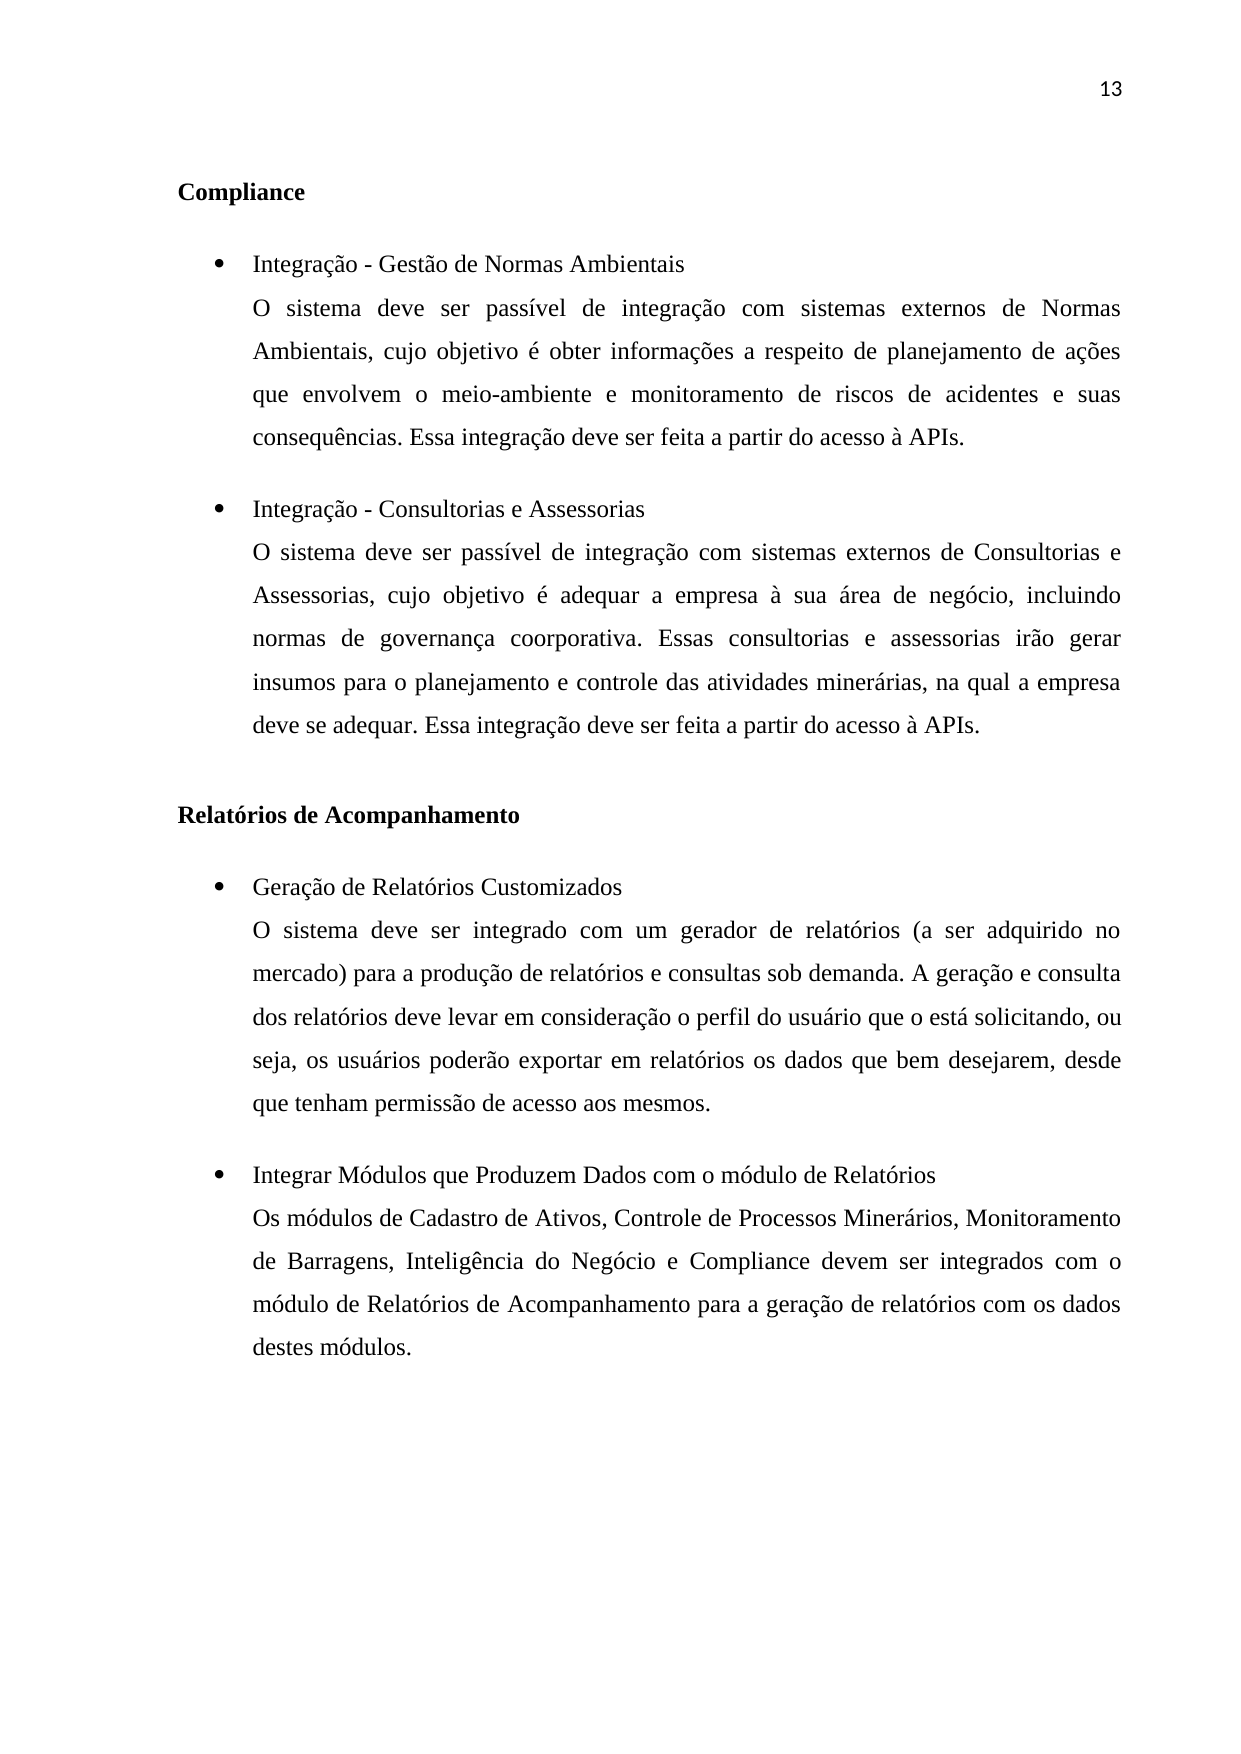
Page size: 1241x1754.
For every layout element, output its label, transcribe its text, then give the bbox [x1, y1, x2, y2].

text Compliance [177, 177, 1122, 206]
text O sistema deve ser passível de integração com sistemas externos de Consultorias e Assessorias, cujo objetivo é adequar a empresa à sua área de negócio, incluindo normas de governança coorporativa. Essas consultorias e assessorias irão gerar insumos para o planejamento e controle das atividades minerárias, na qual a empresa deve se adequar. Essa integração deve ser feita a partir do acesso à APIs. [252, 537, 1122, 738]
text O sistema deve ser integrado com um gerador de relatórios (a ser adquirido no mercado) para a produção de relatórios e consultas sob demanda. A geração e consulta dos relatórios deve levar em consideração o perfil do usuário que o está solicitando, ou seja, os usuários poderão exportar em relatórios os dados que bem desejarem, desde que tenham permissão de acesso aos mesmos. [252, 915, 1122, 1117]
list Integração - Gestão de Normas Ambientais [215, 249, 1122, 278]
text Relatórios de Acompanhamento [177, 800, 1122, 829]
text Os módulos de Cadastro de Ativos, Controle de Processos Minerários, Monitoramento de Barragens, Inteligência do Negócio e Compliance devem ser integrados com o módulo de Relatórios de Acompanhamento para a geração de relatórios com os dados destes módulos. [252, 1203, 1122, 1361]
list Integração - Consultorias e Assessorias [215, 494, 1122, 523]
list Geração de Relatórios Customizados [215, 872, 1122, 901]
list Integrar Módulos que Produzem Dados com o módulo de Relatórios [215, 1160, 1122, 1189]
text O sistema deve ser passível de integração com sistemas externos de Normas Ambientais, cujo objetivo é obter informações a respeito de planejamento de ações que envolvem o meio-ambiente e monitoramento de riscos de acidentes e suas consequências. Essa integração deve ser feita a partir do acesso à APIs. [252, 293, 1122, 451]
